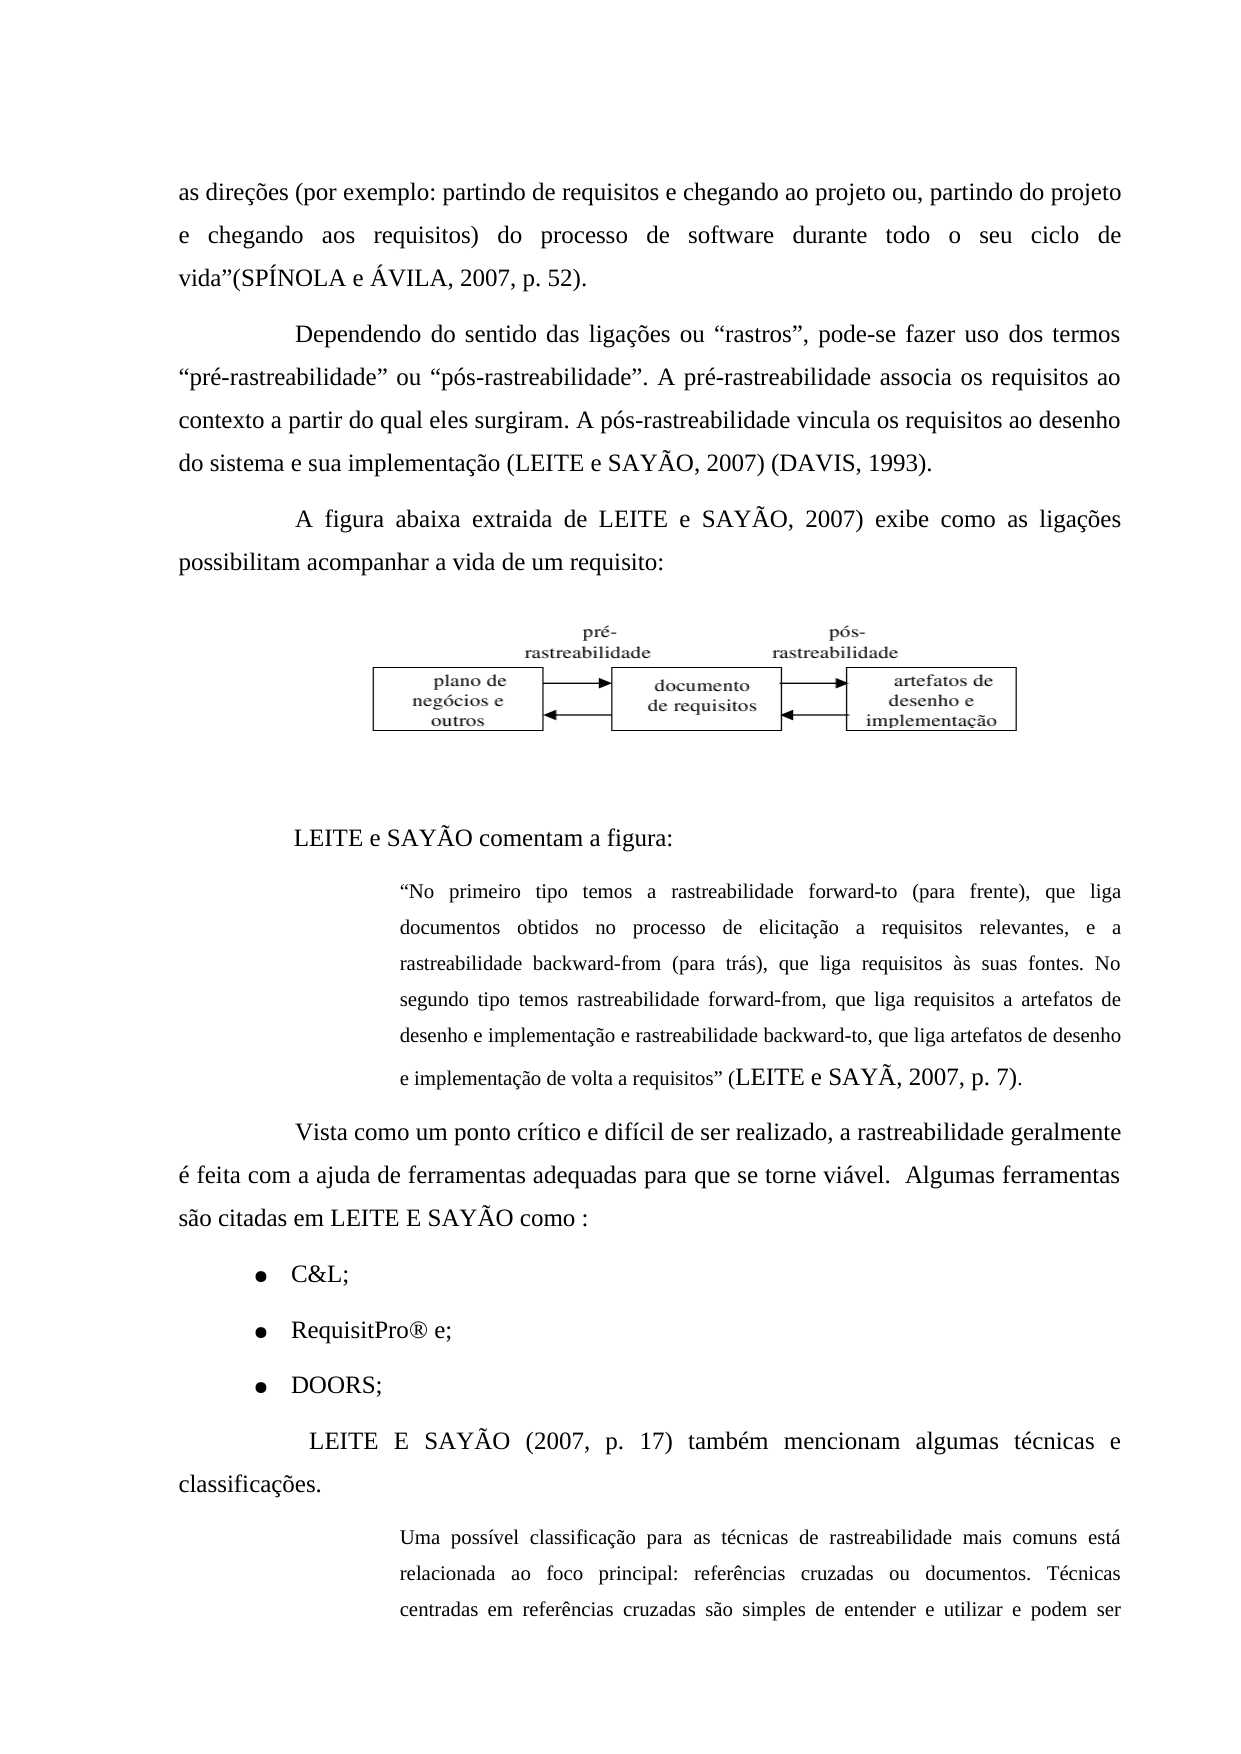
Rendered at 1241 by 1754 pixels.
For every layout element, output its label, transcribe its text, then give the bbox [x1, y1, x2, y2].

text A figura abaixa extraida de LEITE e SAYÃO, 2007) exibe como as ligações possibilitam acompanhar a vida de um requisito: [178, 504, 1122, 576]
text Uma possível classificação para as técnicas de rastreabilidade mais comuns está relacionada ao foco principal: referências cruzadas ou documentos. Técnicas centradas em referências cruzadas são simples de entender e utilizar e podem ser [399, 1525, 1122, 1621]
list RequisitPro® e; [253, 1315, 1122, 1343]
text “No primeiro tipo temos a rastreabilidade forward-to (para frente), que liga documentos obtidos no processo de elicitação a requisitos relevantes, e a rastreabilidade backward-from (para trás), que liga requisitos às suas fontes. No segundo tipo temos rastreabilidade forward-from, que liga requisitos a artefatos de desenho e implementação e rastreabilidade backward-to, que liga artefatos de desenho e implementação de volta a requisitos” (LEITE e SAYÃ, 2007, p. 7). [399, 879, 1122, 1090]
text Vista como um ponto crítico e difícil de ser realizado, a rastreabilidade geralmente é feita com a ajuda de ferramentas adequadas para que se torne viável. Algumas ferramentas são citadas em LEITE E SAYÃO como : [178, 1117, 1122, 1232]
text LEITE E SAYÃO (2007, p. 17) também mencionam algumas técnicas e classificações. [178, 1426, 1122, 1498]
picture [347, 621, 1044, 738]
list C&L; [253, 1259, 1122, 1288]
text as direções (por exemplo: partindo de requisitos e chegando ao projeto ou, partindo do projeto e chegando aos requisitos) do processo de software durante todo o seu ciclo de vida”(SPÍNOLA e ÁVILA, 2007, p. 52). [178, 177, 1122, 292]
text LEITE e SAYÃO comentam a figura: [178, 823, 1122, 852]
text Dependendo do sentido das ligações ou “rastros”, pode-se fazer uso dos termos “pré-rastreabilidade” ou “pós-rastreabilidade”. A pré-rastreabilidade associa os requisitos ao contexto a partir do qual eles surgiram. A pós-rastreabilidade vincula os requisitos ao desenho do sistema e sua implementação (LEITE e SAYÃO, 2007) (DAVIS, 1993). [178, 319, 1122, 477]
list DOORS; [253, 1370, 1122, 1399]
